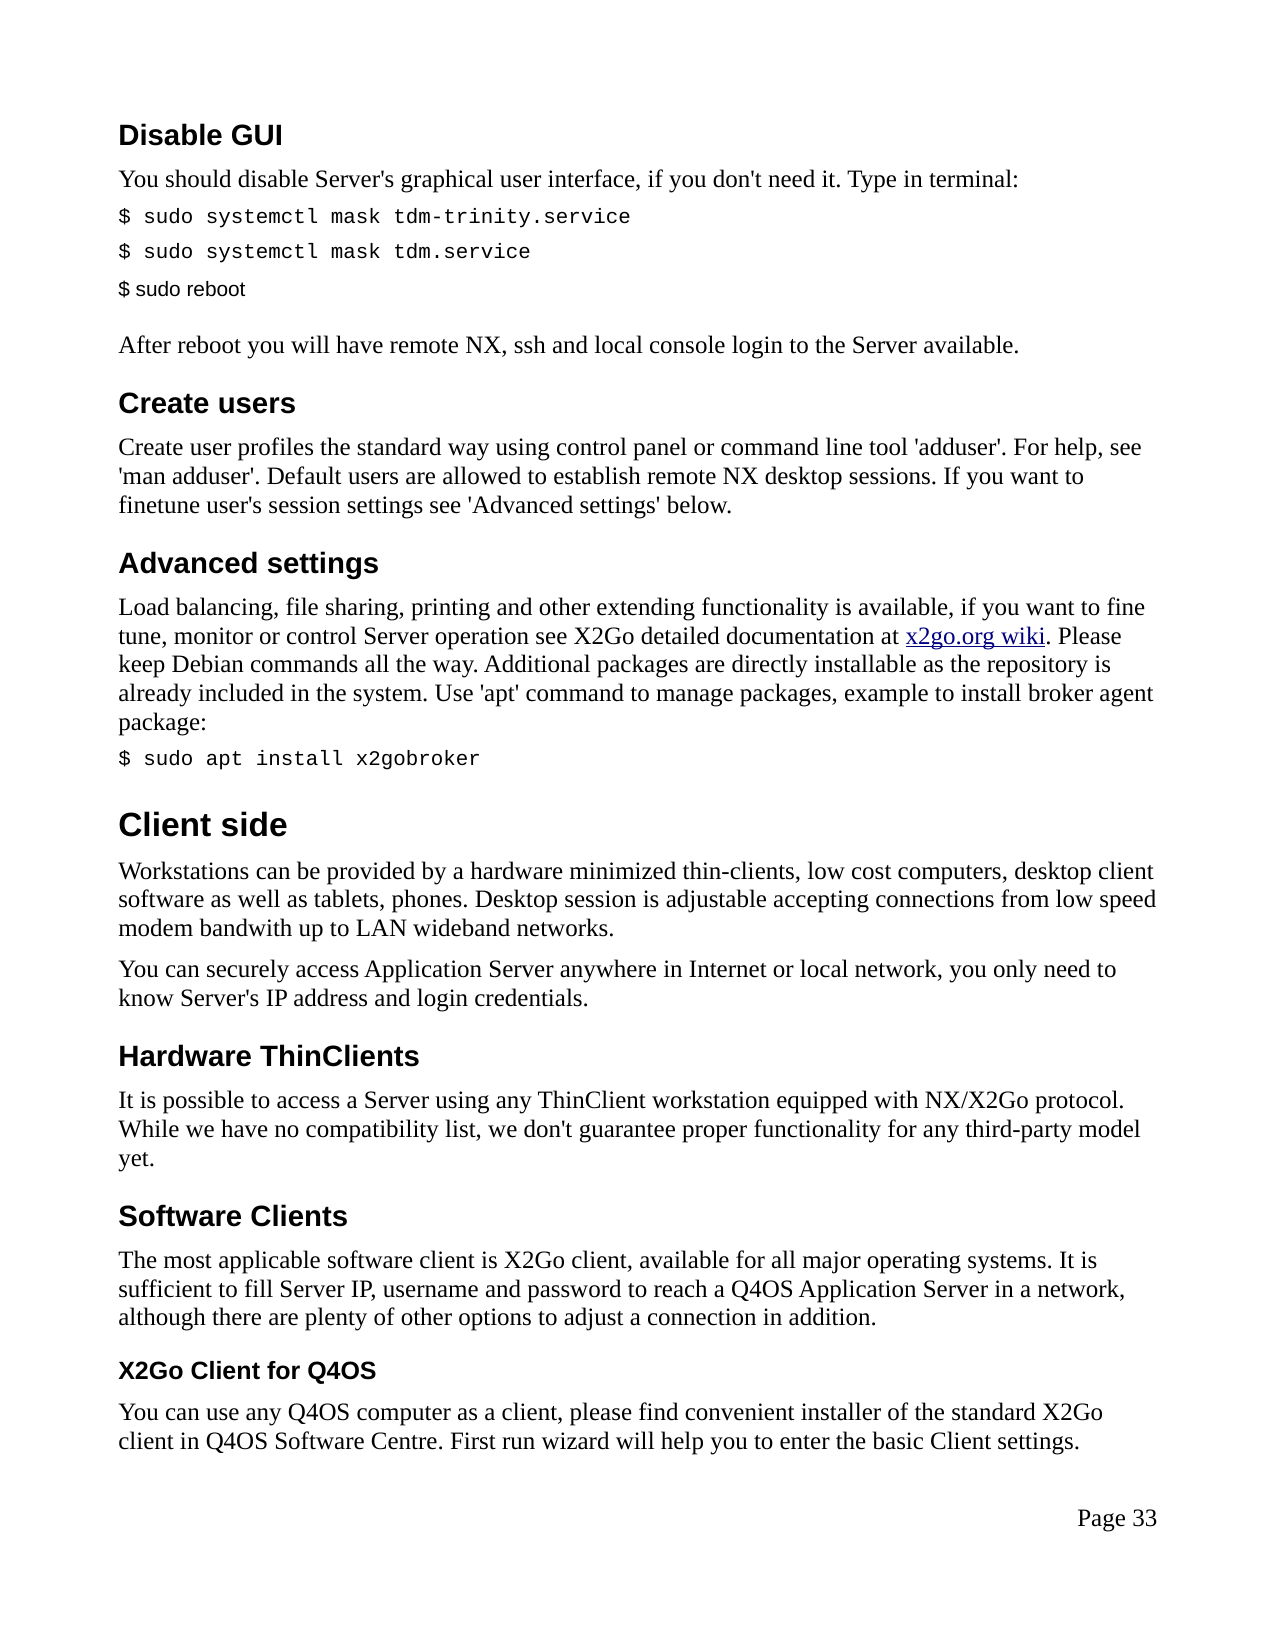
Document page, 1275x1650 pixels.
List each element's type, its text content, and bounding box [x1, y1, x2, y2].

subtitle Advanced settings [118, 546, 1157, 579]
text You can use any Q4OS computer as a client, please find convenient installer of the standard X2Go client in Q4OS Software Centre. First run wizard will help you to enter the basic Client settings. [118, 1397, 1157, 1455]
text $ sudo systemctl mask tdm-trinity.service [118, 206, 1157, 229]
text Workstations can be provided by a hardware minimized thin-clients, low cost computers, desktop client software as well as tablets, phones. Desktop session is adjustable accepting connections from low speed modem bandwith up to LAN wideband networks. [118, 856, 1157, 942]
text You should disable Server's graphical user interface, if you don't need it. Type in terminal: [118, 164, 1157, 193]
subtitle Disable GUI [118, 118, 1157, 152]
text After reboot you will have remote NX, ssh and local console login to the Server available. [118, 330, 1157, 359]
subtitle Software Clients [118, 1199, 1157, 1232]
text You can securely access Application Server anywhere in Internet or local network, you only need to know Server's IP address and login credentials. [118, 954, 1157, 1012]
subtitle Hardware ThinClients [118, 1039, 1157, 1073]
text $ sudo reboot [118, 277, 1157, 301]
text Load balancing, file sharing, printing and other extending functionality is available, if you want to fine tune, monitor or control Server operation see X2Go detailed documentation at x2go.org wiki. Please keep Debian commands all the way. Additional packages are directly installable as the repository is already included in the system. Use 'apt' command to manage packages, example to install broker agent package: [118, 592, 1157, 736]
subtitle Create users [118, 386, 1157, 420]
text $ sudo apt install x2gobroker [118, 748, 1157, 772]
text $ sudo systemctl mask tdm.service [118, 241, 1157, 265]
text It is possible to access a Server using any ThinClient workstation equipped with NX/X2Go protocol. While we have no compatibility list, we don't guarantee proper functionality for any third-party model yet. [118, 1085, 1157, 1172]
subtitle X2Go Client for Q4OS [118, 1356, 1157, 1385]
subtitle Client side [118, 805, 1157, 843]
text The most applicable software client is X2Go client, available for all major operating systems. It is sufficient to fill Server IP, username and password to reach a Q4OS Application Server in a network, although there are plenty of other options to adjust a connection in addition. [118, 1245, 1157, 1331]
text Create user profiles the standard way using control panel or command line tool 'adduser'. For help, see 'man adduser'. Default users are allowed to establish remote NX desktop sessions. If you want to finetune user's session settings see 'Advanced settings' below. [118, 432, 1157, 519]
